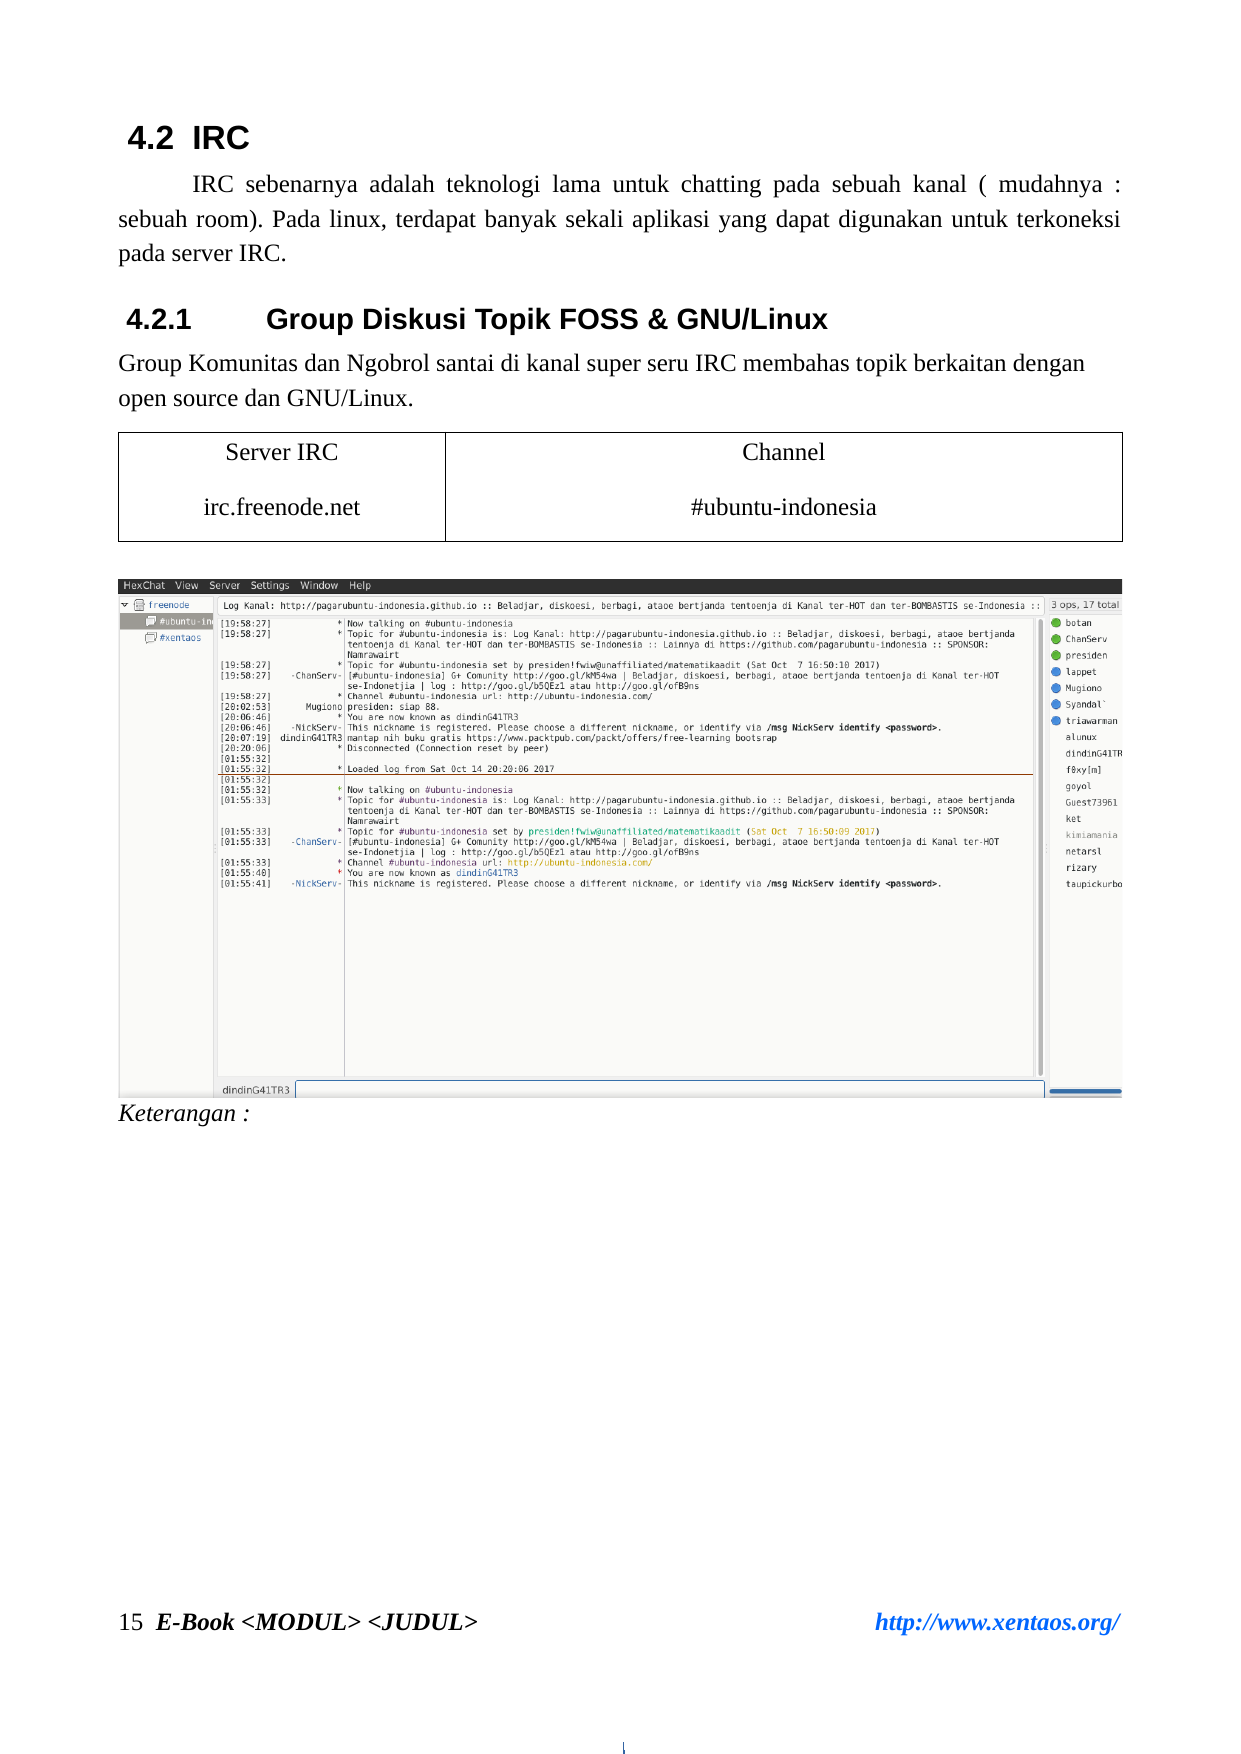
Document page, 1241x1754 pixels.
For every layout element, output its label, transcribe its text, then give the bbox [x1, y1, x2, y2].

subtitle IRC [118, 118, 1122, 157]
table_header Channel [446, 433, 1122, 487]
picture [118, 579, 1123, 1098]
table_header Server IRC [119, 433, 445, 487]
text Keterangan : [118, 1098, 1122, 1127]
text IRC sebenarnya adalah teknologi lama untuk chatting pada sebuah kanal ( mudahnya : sebuah room). Pada linux, terdapat banyak sekali aplikasi yang dapat digunakan untuk terkoneksi pada server IRC. [118, 169, 1122, 267]
table_cell #ubuntu-indonesia [446, 487, 1122, 541]
subtitle Group Diskusi Topik FOSS & GNU/Linux [118, 302, 1122, 336]
table_cell irc.freenode.net [119, 487, 445, 541]
text Group Komunitas dan Ngobrol santai di kanal super seru IRC membahas topik berkaitan dengan open source dan GNU/Linux. [118, 348, 1122, 411]
